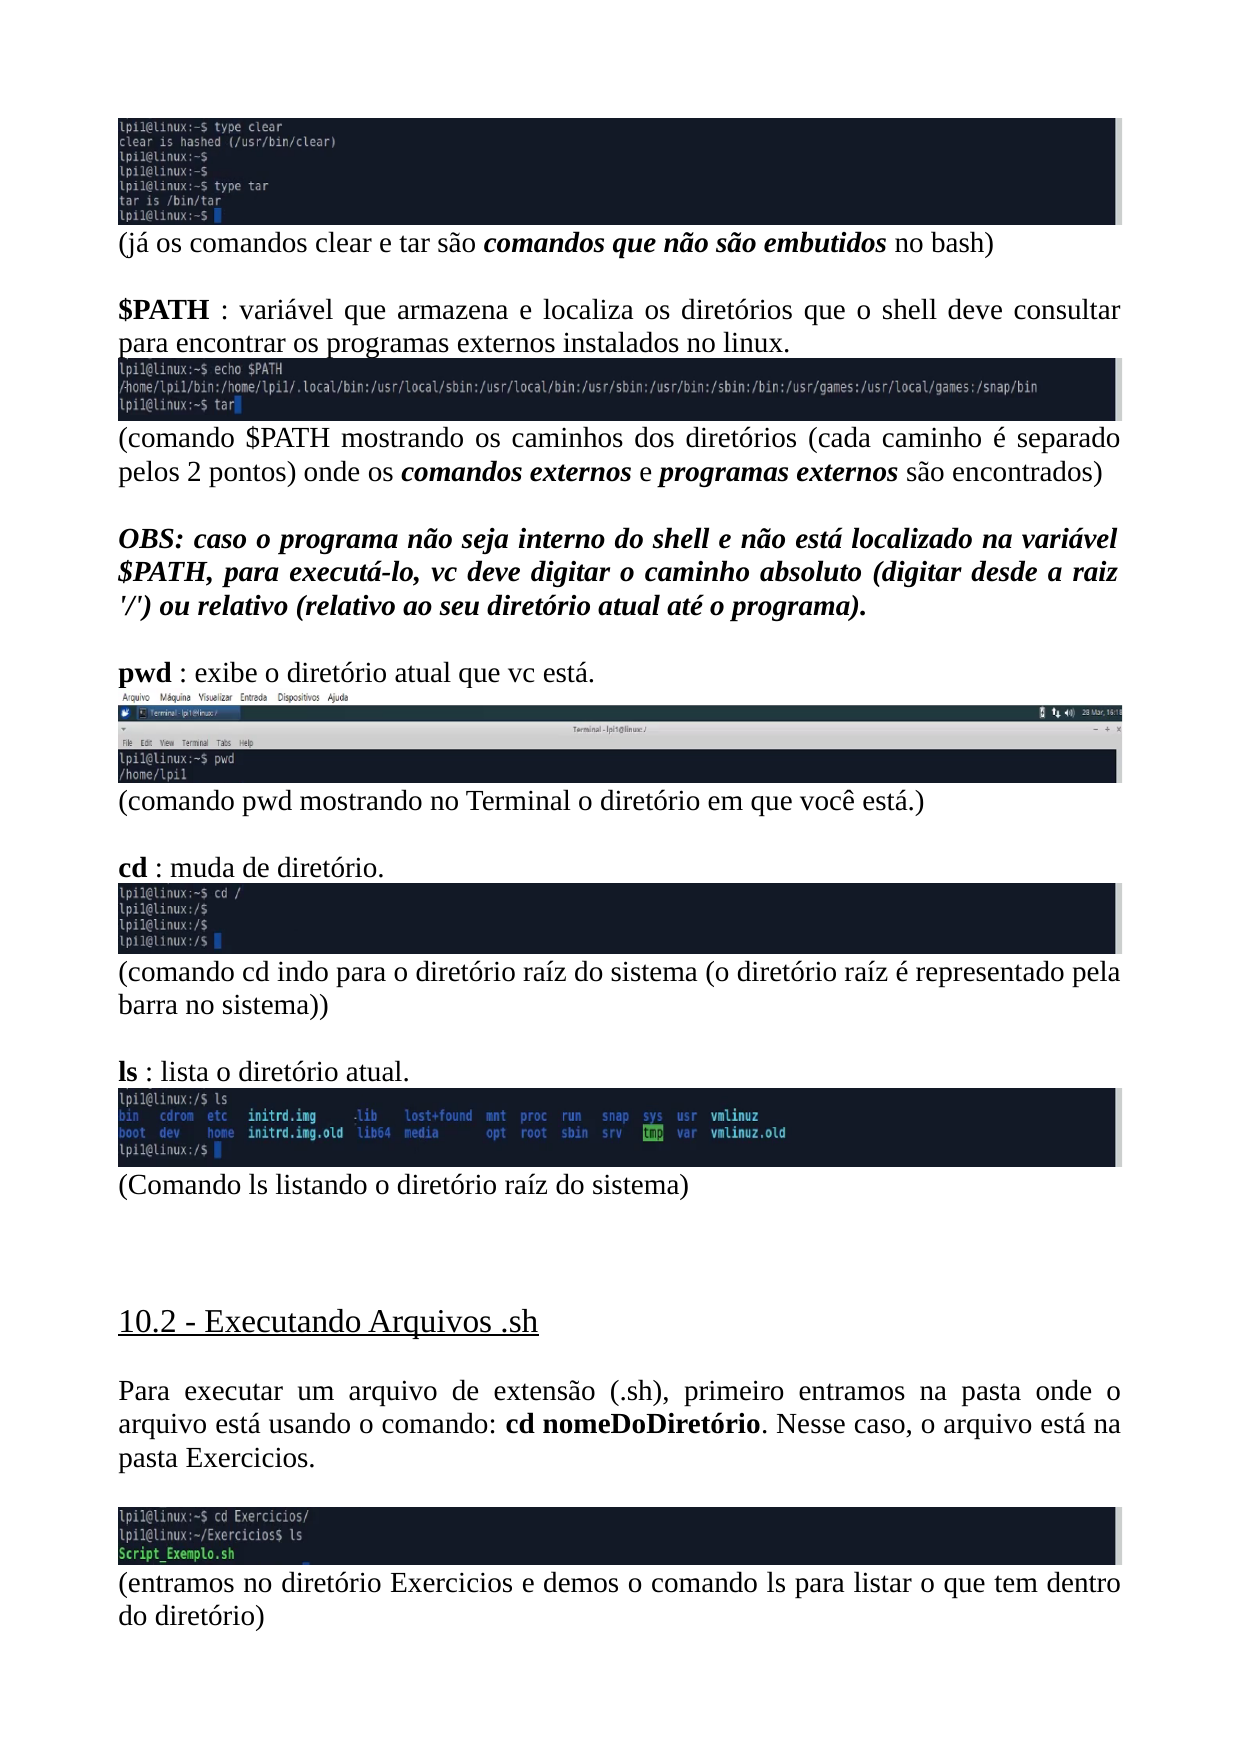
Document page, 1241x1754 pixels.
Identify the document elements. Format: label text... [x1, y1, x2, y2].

text (já os comandos clear e tar são comandos que não são embutidos no bash) [118, 225, 1122, 258]
text (comando pwd mostrando no Terminal o diretório em que você está.) [118, 783, 1122, 816]
text pwd : exibe o diretório atual que vc está. [118, 655, 1122, 688]
text OBS: caso o programa não seja interno do shell e não está localizado na variável $PATH, para executá-lo, vc deve digitar o caminho absoluto (digitar desde a raiz '/') ou relativo (relativo ao seu diretório atual até o programa). [118, 521, 1122, 622]
picture [118, 358, 1123, 421]
text Para executar um arquivo de extensão (.sh), primeiro entramos na pasta onde o arquivo está usando o comando: cd nomeDoDiretório. Nesse caso, o arquivo está na pasta Exercicios. [118, 1373, 1122, 1473]
text $PATH : variável que armazena e localiza os diretórios que o shell deve consultar para encontrar os programas externos instalados no linux. [118, 292, 1122, 358]
picture [118, 1507, 1123, 1565]
picture [118, 883, 1123, 954]
picture [118, 118, 1123, 225]
picture [118, 1088, 1123, 1167]
text cd : muda de diretório. [118, 850, 1122, 883]
text 10.2 - Executando Arquivos .sh [118, 1301, 1122, 1339]
text (comando $PATH mostrando os caminhos dos diretórios (cada caminho é separado pelos 2 pontos) onde os comandos externos e programas externos são encontrados) [118, 421, 1122, 487]
text (comando cd indo para o diretório raíz do sistema (o diretório raíz é representado pela barra no sistema)) [118, 954, 1122, 1021]
text (entramos no diretório Exercicios e demos o comando ls para listar o que tem dentro do diretório) [118, 1565, 1122, 1632]
picture [118, 688, 1123, 783]
text (Comando ls listando o diretório raíz do sistema) [118, 1167, 1122, 1200]
text ls : lista o diretório atual. [118, 1054, 1122, 1088]
